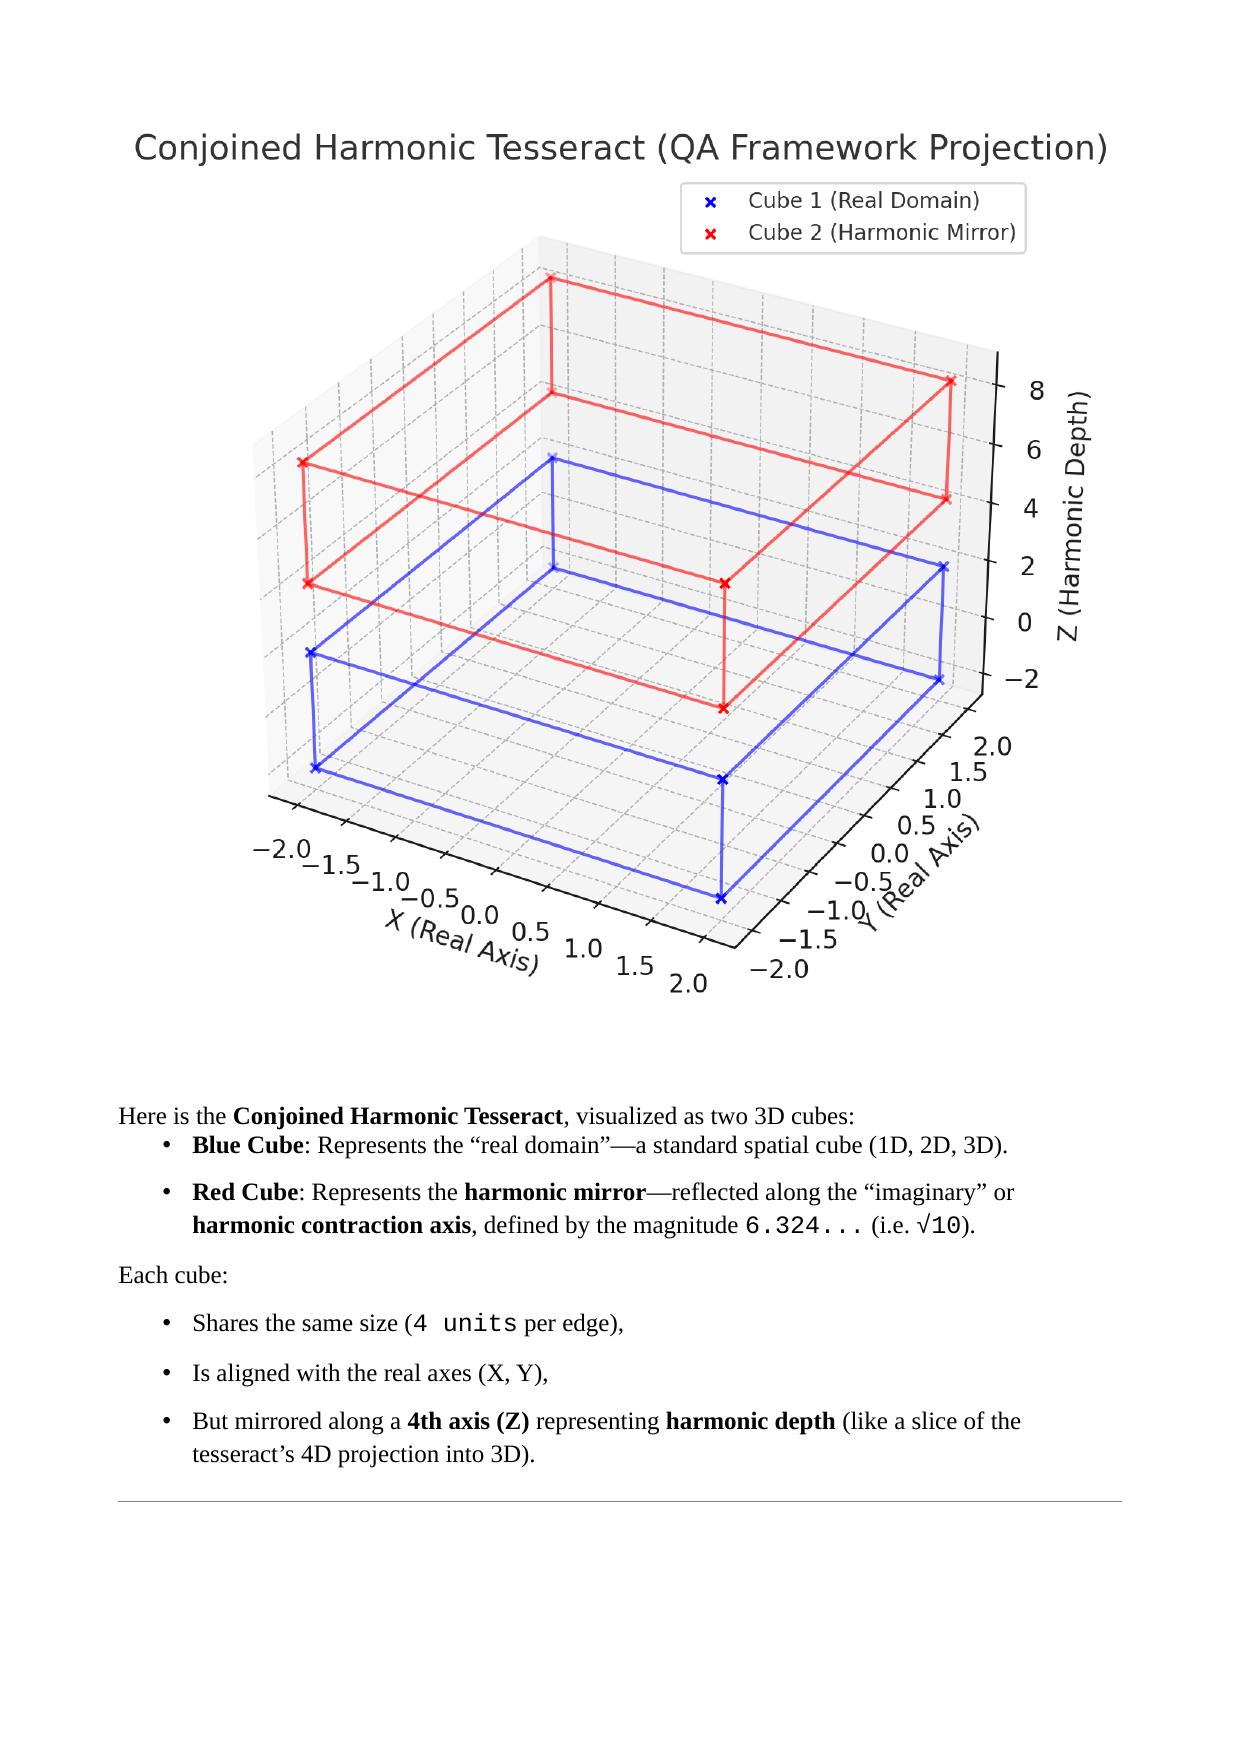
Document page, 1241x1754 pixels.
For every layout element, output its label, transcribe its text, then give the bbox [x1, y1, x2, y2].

text Here is the Conjoined Harmonic Tesseract, visualized as two 3D cubes: [118, 1015, 1122, 1130]
list Is aligned with the real axes (X, Y), [162, 1358, 1122, 1387]
list Red Cube: Represents the harmonic mirror—reflected along the “imaginary” or harmonic contraction axis, defined by the magnitude 6.324... (i.e. √10). [162, 1177, 1122, 1241]
list Blue Cube: Represents the “real domain”—a standard spatial cube (1D, 2D, 3D). [162, 1130, 1122, 1159]
list But mirrored along a 4th axis (Z) representing harmonic depth (like a slice of the tesseract’s 4D projection into 3D). [162, 1406, 1122, 1467]
list Shares the same size (4 units per edge), [162, 1308, 1122, 1339]
picture [118, 118, 1123, 1015]
text Each cube: [118, 1261, 1122, 1289]
